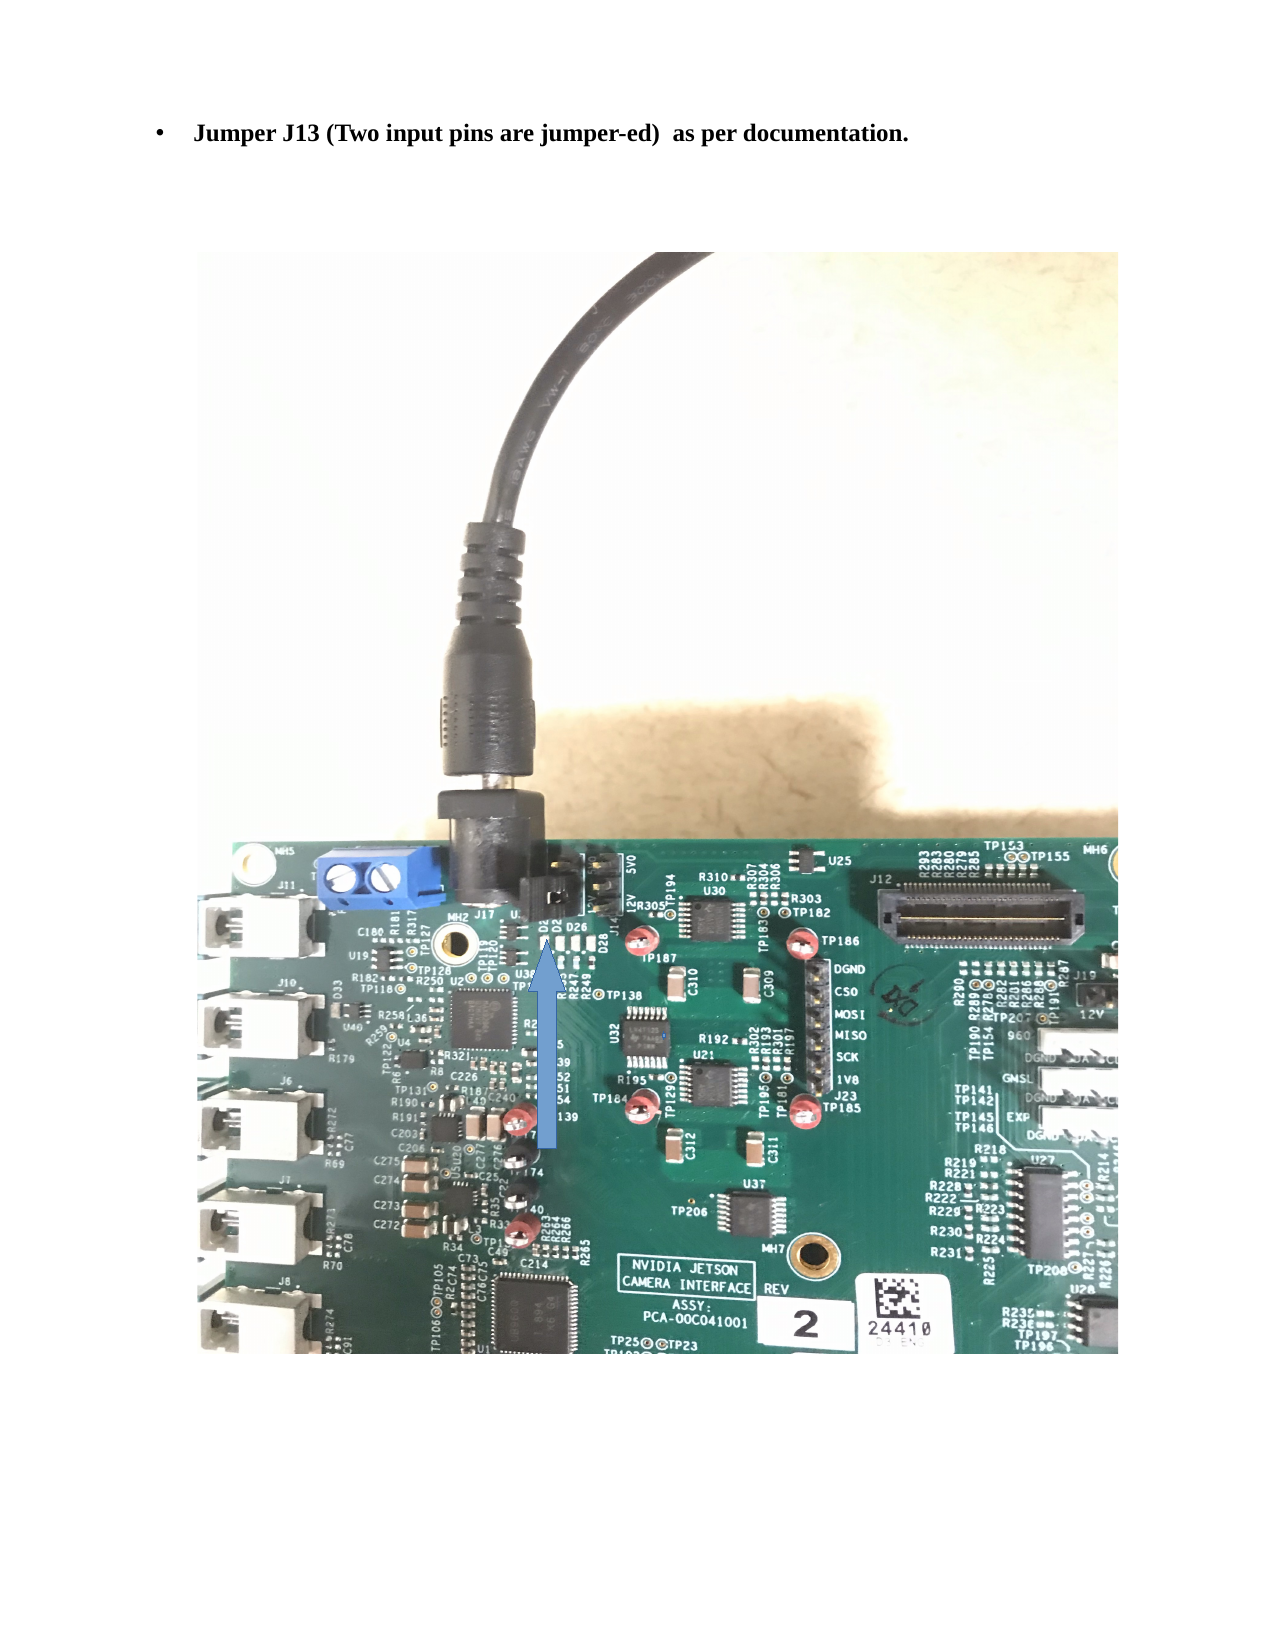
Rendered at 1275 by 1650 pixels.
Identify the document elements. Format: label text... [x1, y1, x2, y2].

picture [197, 252, 1119, 1354]
list Jumper J13 (Two input pins are jumper-ed) as per documentation. [156, 118, 1157, 147]
